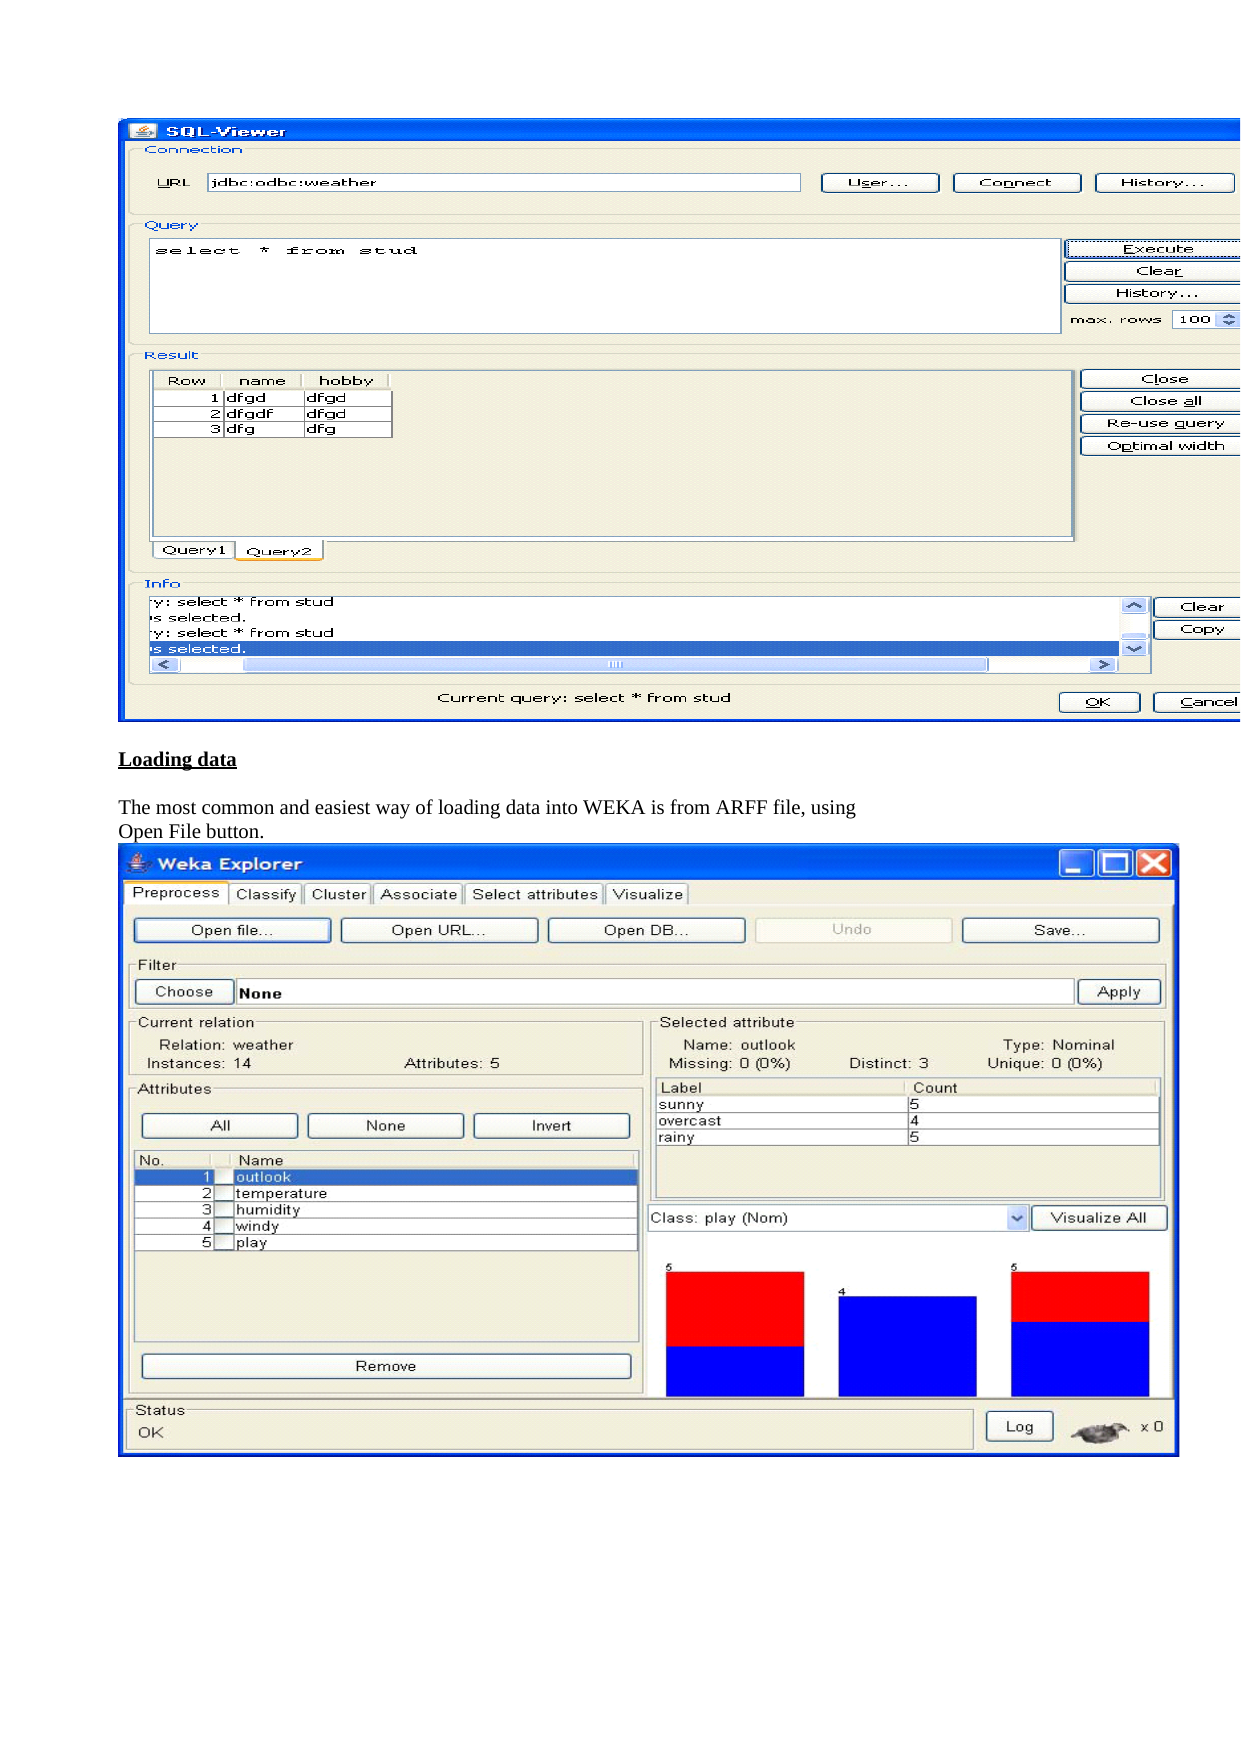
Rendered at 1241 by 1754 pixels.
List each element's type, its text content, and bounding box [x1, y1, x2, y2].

text Loading data [118, 746, 1122, 771]
text Open File button. [118, 819, 1122, 843]
text The most common and easiest way of loading data into WEKA is from ARFF file, using [118, 795, 1122, 819]
